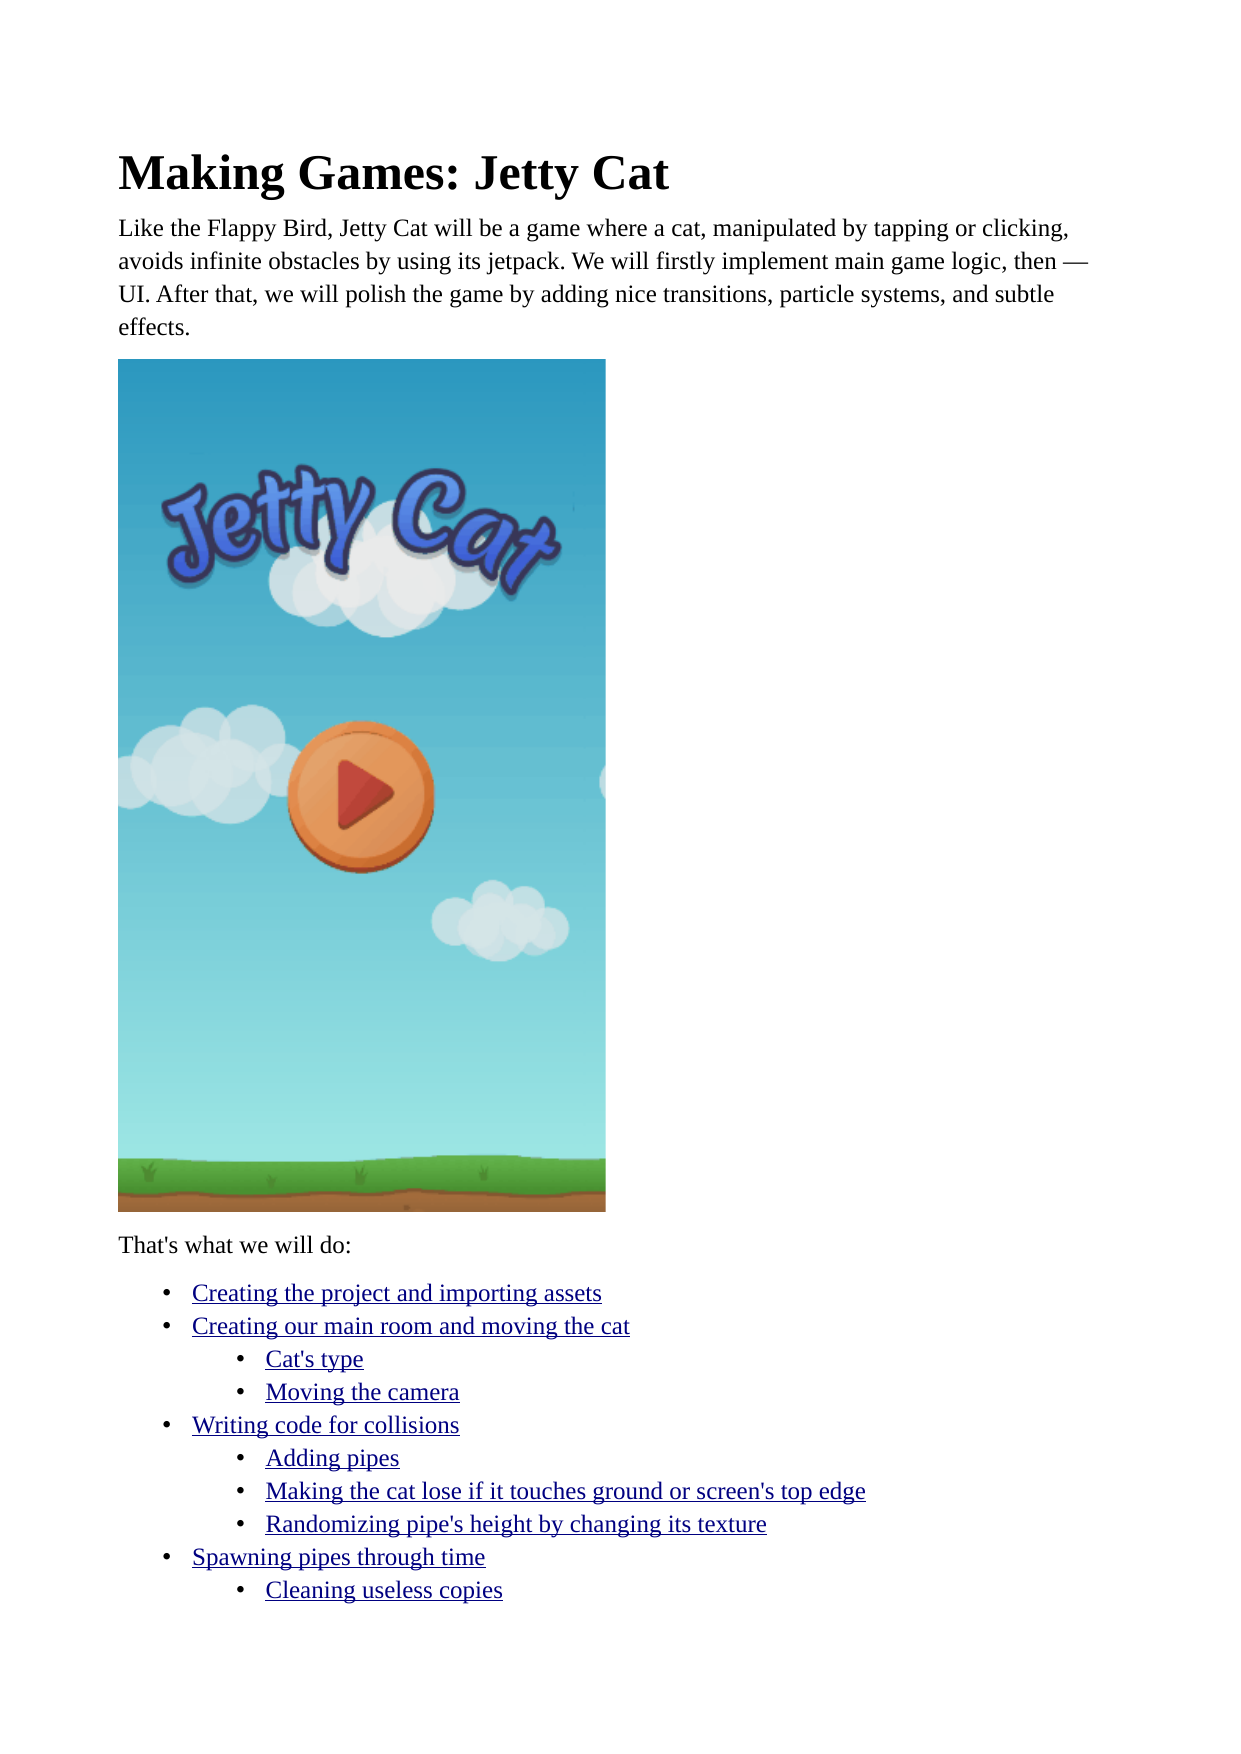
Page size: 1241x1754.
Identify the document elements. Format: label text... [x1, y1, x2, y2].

list Randomizing pipe's height by changing its texture [236, 1509, 1122, 1538]
picture [118, 359, 606, 1212]
list Making the cat lose if it touches ground or screen's top edge [236, 1476, 1122, 1505]
list Creating our main room and moving the cat [162, 1311, 1122, 1339]
list Adding pipes [236, 1443, 1122, 1472]
list Moving the camera [236, 1377, 1122, 1406]
text That's what we will do: [118, 1230, 1122, 1259]
list Creating the project and importing assets [162, 1278, 1122, 1307]
subtitle Making Games: Jetty Cat [118, 143, 1122, 201]
list Writing code for collisions [162, 1410, 1122, 1439]
list Cleaning useless copies [236, 1575, 1122, 1604]
list Cat's type [236, 1344, 1122, 1373]
text Like the Flappy Bird, Jetty Cat will be a game where a cat, manipulated by tapping or clicking, avoids infinite obstacles by using its jetpack. We will firstly implement main game logic, then — UI. After that, we will polish the game by adding nice transitions, particle systems, and subtle effects. [118, 213, 1122, 341]
list Spawning pipes through time [162, 1542, 1122, 1571]
